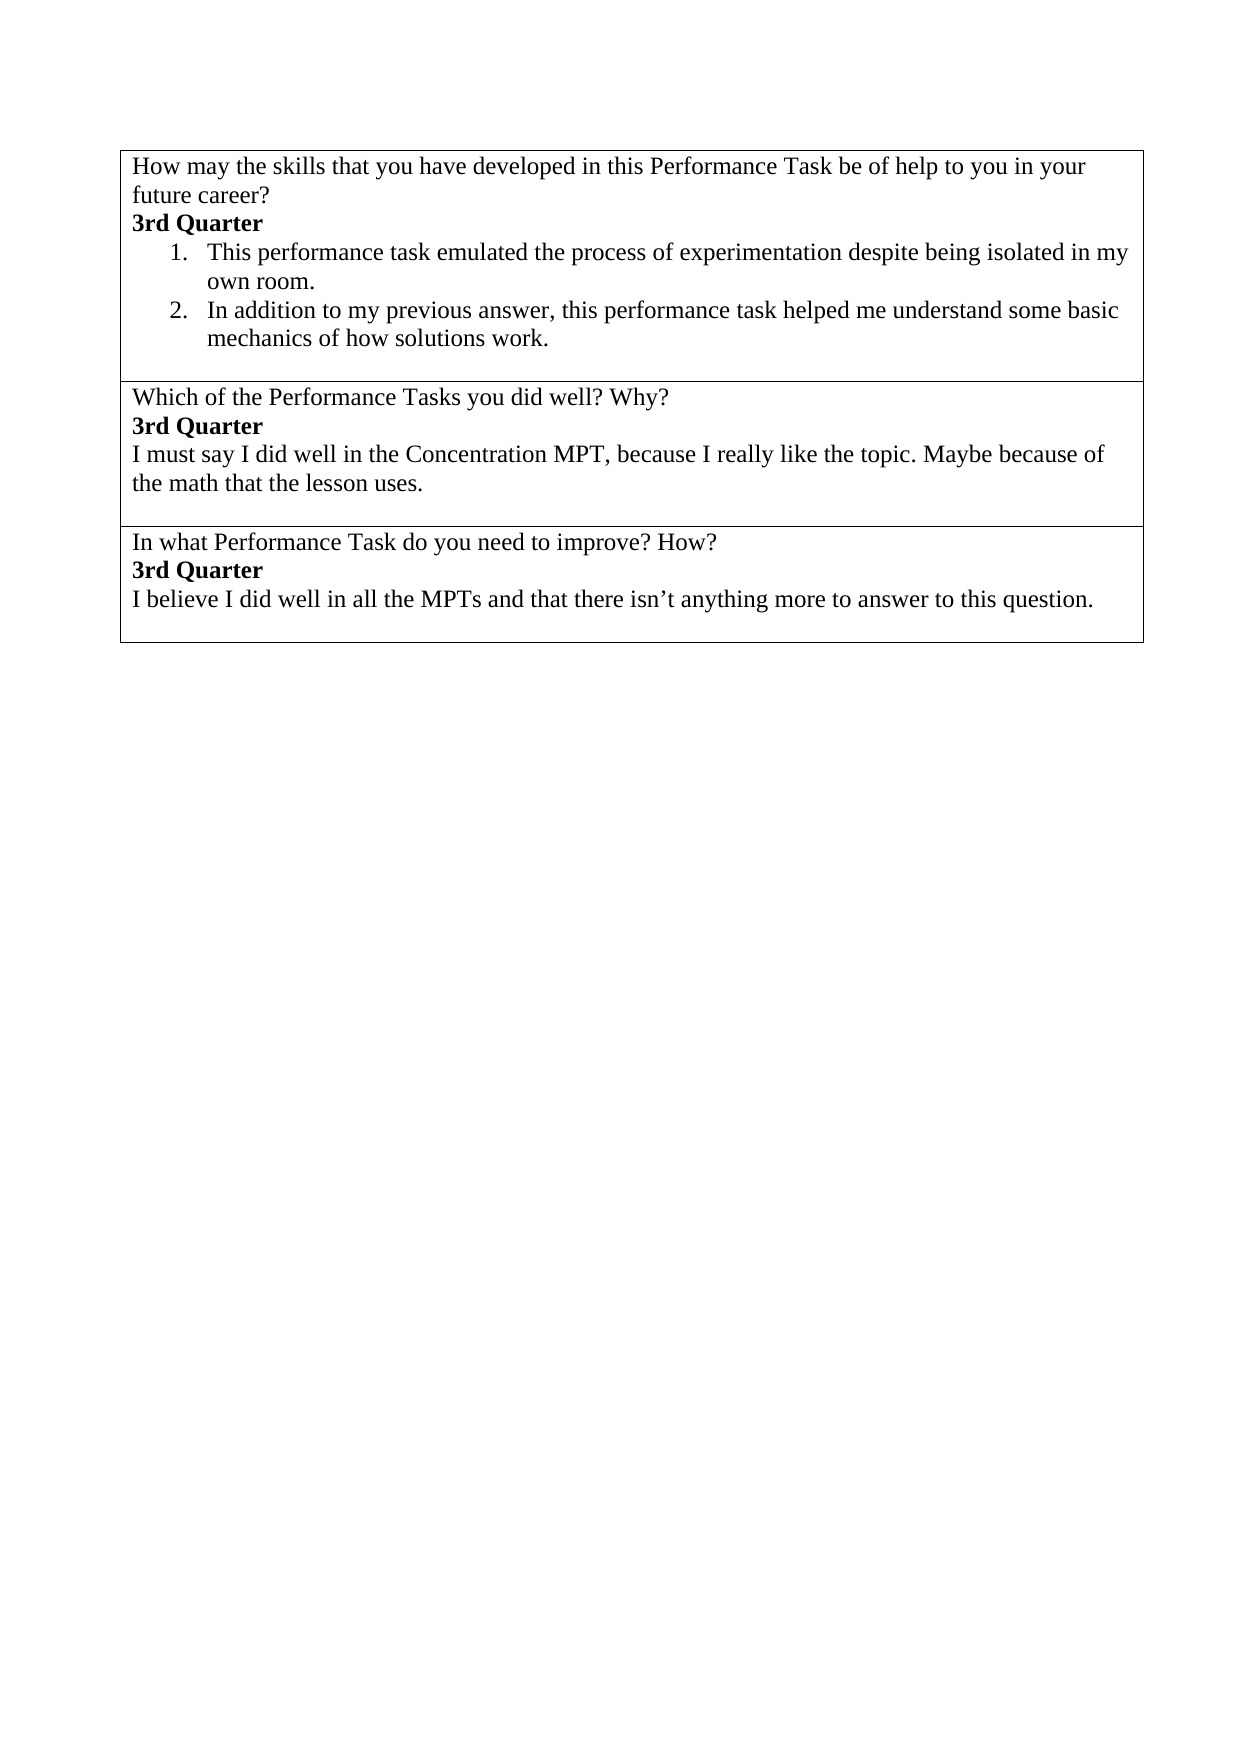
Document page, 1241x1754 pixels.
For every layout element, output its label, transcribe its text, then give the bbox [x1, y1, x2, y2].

table_cell In what Performance Task do you need to improve? How? 3rd Quarter I believe I did well in all the MPTs and that there isn’t anything more to answer to this question. [121, 527, 1143, 642]
table_cell How may the skills that you have developed in this Performance Task be of help to you in your future career? 3rd Quarter This performance task emulated the process of experimentation despite being isolated in my own room. In addition to my previous answer, this performance task helped me understand some basic mechanics of how solutions work. [121, 151, 1143, 381]
table_cell Which of the Performance Tasks you did well? Why? 3rd Quarter I must say I did well in the Concentration MPT, because I really like the topic. Maybe because of the math that the lesson uses. [121, 382, 1143, 526]
